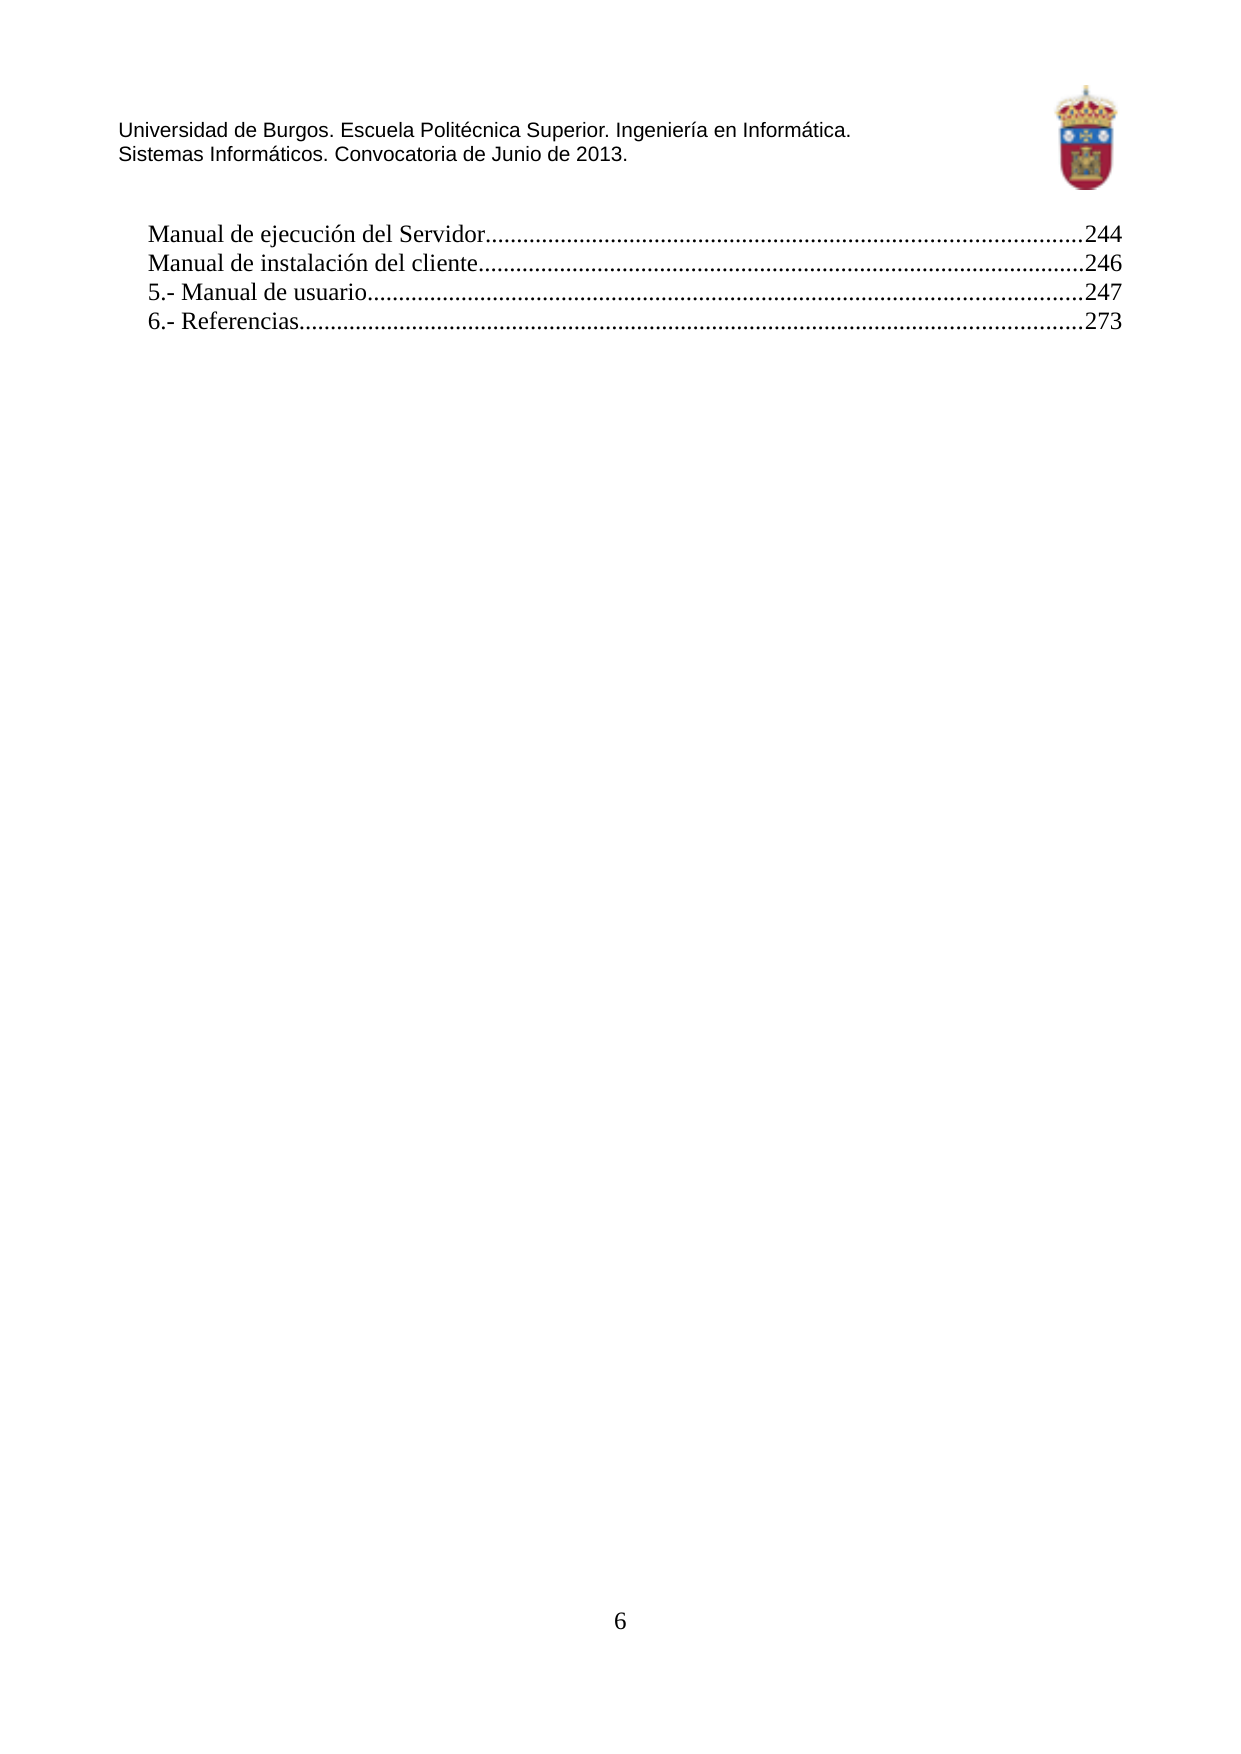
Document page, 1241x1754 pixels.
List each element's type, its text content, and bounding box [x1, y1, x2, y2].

text Manual de ejecución del Servidor 244 [148, 219, 1122, 248]
text 6.- Referencias 273 [148, 306, 1122, 334]
text 5.- Manual de usuario 247 [148, 277, 1122, 306]
picture [1053, 85, 1120, 190]
text Manual de instalación del cliente 246 [148, 248, 1122, 277]
